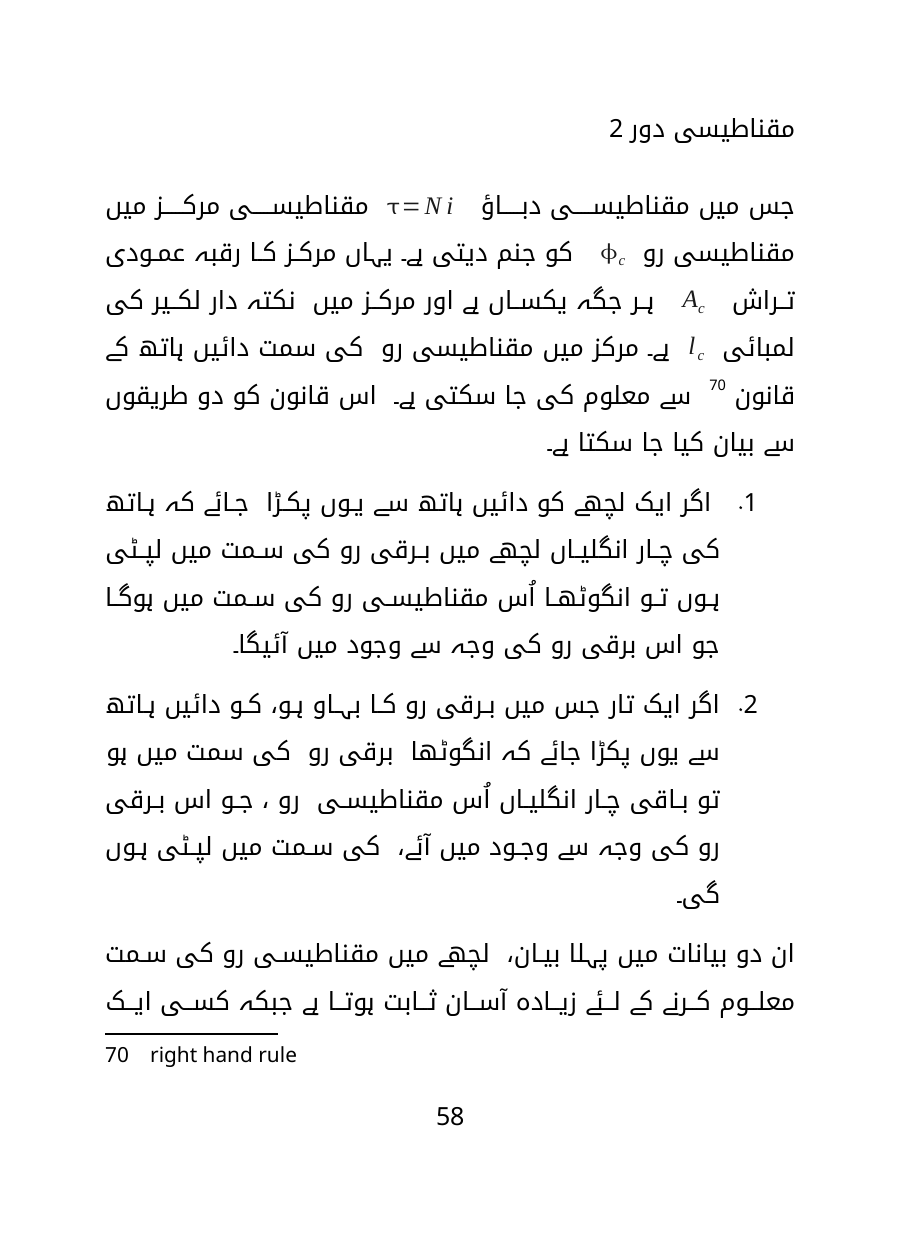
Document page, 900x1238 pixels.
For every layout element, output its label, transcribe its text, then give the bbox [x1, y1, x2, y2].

text right hand rule [105, 1040, 795, 1068]
text ان دو بیانات میں پہلا بیان، لچھے میں مقناطیسی رو کی سمت معلوم کرنے کے لئے زیادہ آسان ثابت ہوتا ہے جبکہ کسی ایک سیدھی تار کے گرد مقناطیسی رو کی سمت دوسرے بیان سے زیادہ آسانی سے معلوم کی جا سکتی ہے۔ [105, 931, 795, 1026]
list اگر ایک تار جس میں برقی رو کا بہاو ہو، کو دائیں ہاتھ سے یوں پکڑا جائے کہ انگوٹھا برقی رو کی سمت میں ہو تو باقی چار انگلیاں اُس مقناطیسی رو ، جو اس برقی رو کی وجہ سے وجود میں آئے، کی سمت میں لپٹی ہوں گی۔ [105, 681, 757, 918]
text شکل 2.7 میں ایک سادہ مقناطیسی نظام دکھایا گیا ہے جس میں مقناطیسی دباؤ مقناطیسی مرکز میں مقناطیسی رو کو جنم دیتی ہے۔ یہاں مرکز کا رقبہ عمودی تراش ہر جگہ یکساں ہے اور مرکز میں نکتہ دار لکیر کی لمبائیہے۔ مرکز میں مقناطیسی رو کی سمت دائیں ہاتھ کے قانون سے معلوم کی جا سکتی ہے۔ اس قانون کو دو طریقوں سے بیان کیا جا سکتا ہے۔ [105, 182, 795, 467]
list اگر ایک لچھے کو دائیں ہاتھ سے یوں پکڑا جائے کہ ہاتھ کی چار انگلیاں لچھے میں برقی رو کی سمت میں لپٹی ہوں تو انگوٹھا اُس مقناطیسی رو کی سمت میں ہوگا جو اس برقی رو کی وجہ سے وجود میں آئیگا۔ [105, 479, 757, 669]
